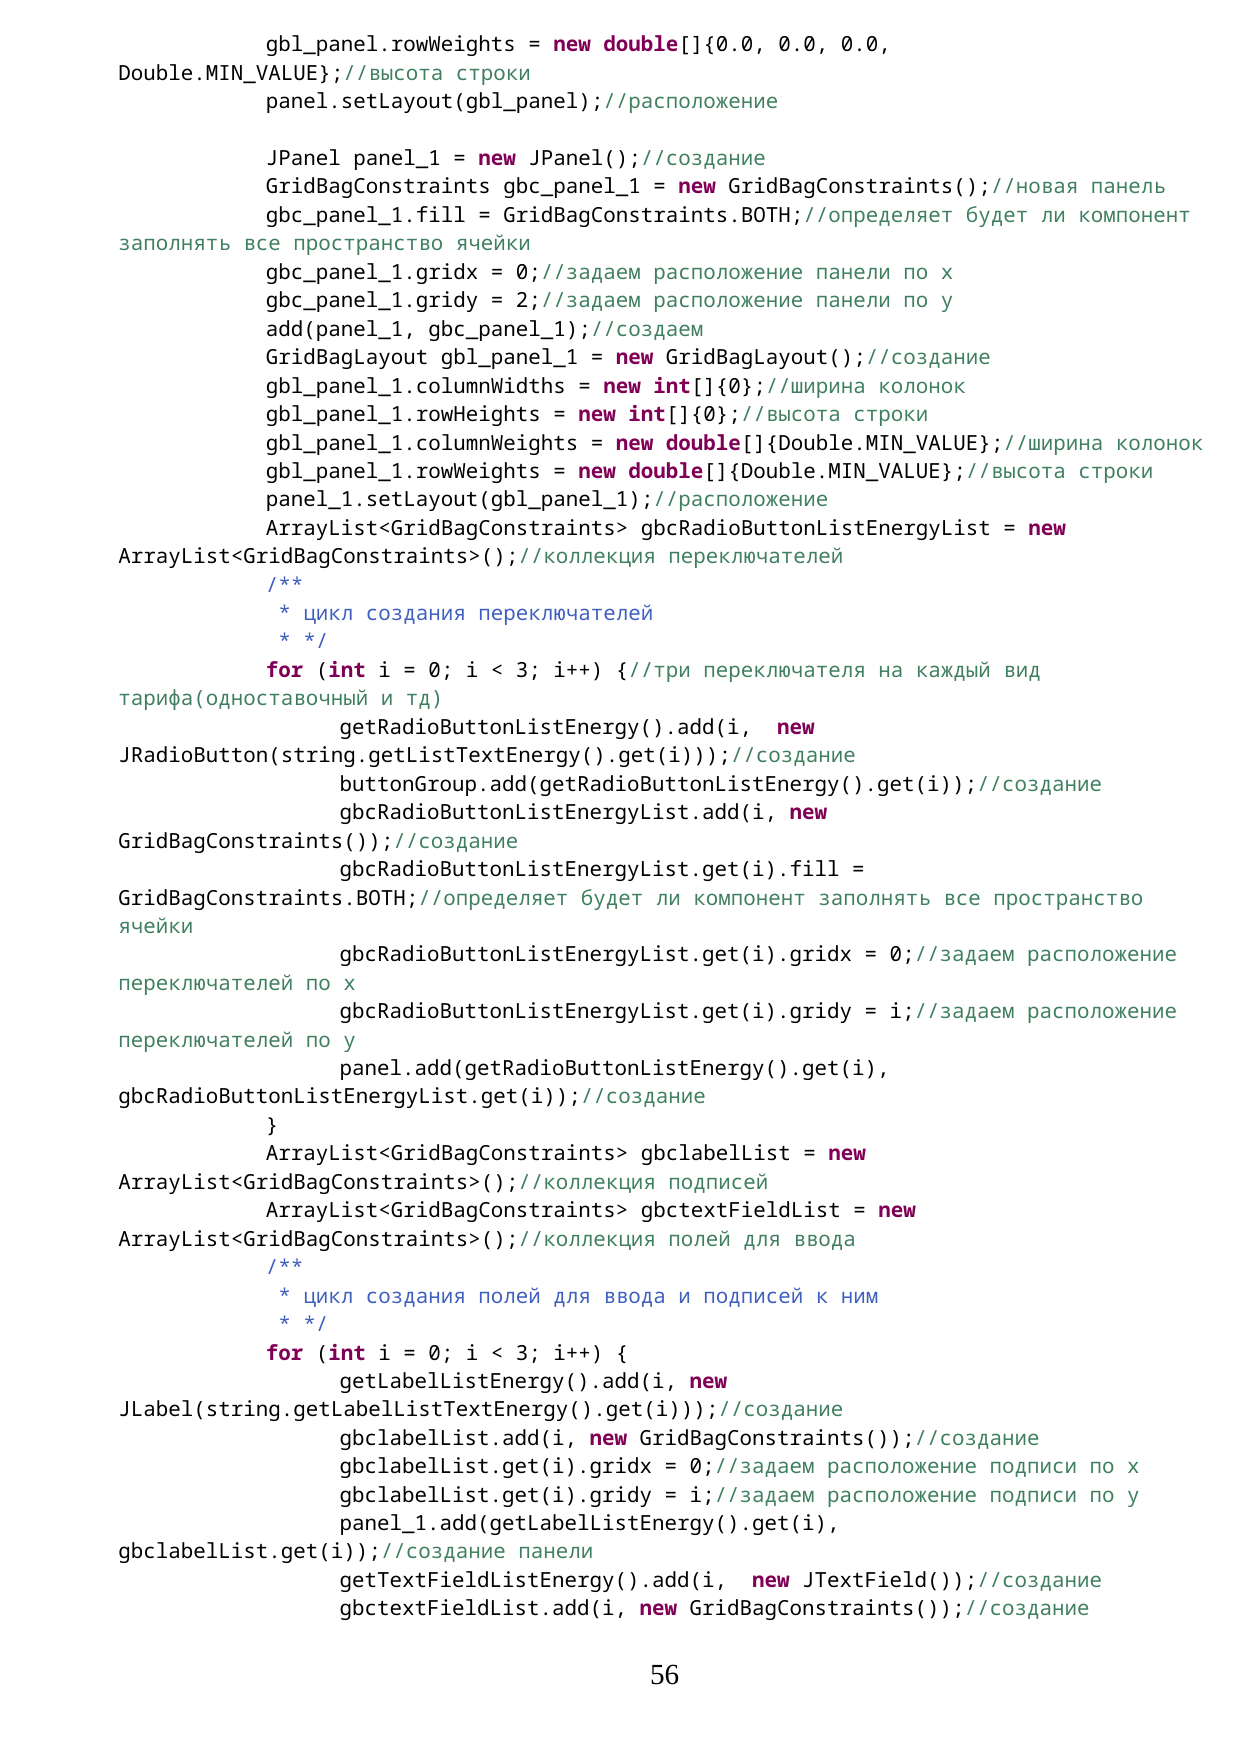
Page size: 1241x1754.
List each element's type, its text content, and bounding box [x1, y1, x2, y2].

text for (int i = 0; i < 3; i++) {//три переключателя на каждый вид тарифа(одноставочный и тд) [118, 655, 1211, 712]
text ArrayList<GridBagConstraints> gbcRadioButtonListEnergyList = new ArrayList<GridBagConstraints>();//коллекция переключателей [118, 513, 1211, 570]
text gbl_panel_1.rowHeights = new int[]{0};//высота строки [118, 399, 1211, 428]
text gbl_panel_1.columnWeights = new double[]{Double.MIN_VALUE};//ширина колонок [118, 428, 1211, 456]
text getRadioButtonListEnergy().add(i, new JRadioButton(string.getListTextEnergy().get(i)));//создание [118, 712, 1211, 769]
text * цикл создания полей для ввода и подписей к ним [118, 1281, 1211, 1309]
text ArrayList<GridBagConstraints> gbclabelList = new ArrayList<GridBagConstraints>();//коллекция подписей [118, 1138, 1211, 1195]
text getTextFieldListEnergy().add(i, new JTextField());//создание [118, 1565, 1211, 1593]
text gbl_panel_1.rowWeights = new double[]{Double.MIN_VALUE};//высота строки [118, 456, 1211, 484]
text gbcRadioButtonListEnergyList.get(i).gridx = 0;//задаем расположение переключателей по х [118, 939, 1211, 996]
text gbclabelList.get(i).gridy = i;//задаем расположение подписи по у [118, 1480, 1211, 1508]
text * */ [118, 627, 1211, 655]
text gbc_panel_1.gridx = 0;//задаем расположение панели по х [118, 257, 1211, 285]
text JPanel panel_1 = new JPanel();//создание [118, 143, 1211, 172]
text ArrayList<GridBagConstraints> gbctextFieldList = new ArrayList<GridBagConstraints>();//коллекция полей для ввода [118, 1195, 1211, 1252]
text } [118, 1110, 1211, 1138]
text gbcRadioButtonListEnergyList.add(i, new GridBagConstraints());//создание [118, 797, 1211, 854]
text gbc_panel_1.gridy = 2;//задаем расположение панели по у [118, 285, 1211, 314]
text * цикл создания переключателей [118, 598, 1211, 627]
text /** [118, 1252, 1211, 1281]
text GridBagConstraints gbc_panel_1 = new GridBagConstraints();//новая панель [118, 172, 1211, 200]
text gbl_panel.rowWeights = new double[]{0.0, 0.0, 0.0, Double.MIN_VALUE};//высота строки [118, 29, 1211, 86]
text buttonGroup.add(getRadioButtonListEnergy().get(i));//создание [118, 769, 1211, 797]
text gbcRadioButtonListEnergyList.get(i).fill = GridBagConstraints.BOTH;//определяет будет ли компонент заполнять все пространство ячейки [118, 854, 1211, 939]
text panel_1.setLayout(gbl_panel_1);//расположение [118, 484, 1211, 513]
text gbcRadioButtonListEnergyList.get(i).gridy = i;//задаем расположение переключателей по у [118, 996, 1211, 1053]
text /** [118, 570, 1211, 598]
text gbc_panel_1.fill = GridBagConstraints.BOTH;//определяет будет ли компонент заполнять все пространство ячейки [118, 200, 1211, 257]
text gbclabelList.get(i).gridx = 0;//задаем расположение подписи по х [118, 1451, 1211, 1480]
text gbl_panel_1.columnWidths = new int[]{0};//ширина колонок [118, 371, 1211, 399]
text panel.add(getRadioButtonListEnergy().get(i), gbcRadioButtonListEnergyList.get(i));//создание [118, 1053, 1211, 1110]
text GridBagLayout gbl_panel_1 = new GridBagLayout();//создание [118, 342, 1211, 371]
text panel.setLayout(gbl_panel);//расположение [118, 86, 1211, 115]
text * */ [118, 1309, 1211, 1338]
text panel_1.add(getLabelListEnergy().get(i), gbclabelList.get(i));//создание панели [118, 1508, 1211, 1565]
text getLabelListEnergy().add(i, new JLabel(string.getLabelListTextEnergy().get(i)));//создание [118, 1366, 1211, 1423]
text gbctextFieldList.add(i, new GridBagConstraints());//создание [118, 1593, 1211, 1622]
text for (int i = 0; i < 3; i++) { [118, 1338, 1211, 1366]
text add(panel_1, gbc_panel_1);//создаем [118, 314, 1211, 342]
text gbclabelList.add(i, new GridBagConstraints());//создание [118, 1423, 1211, 1451]
